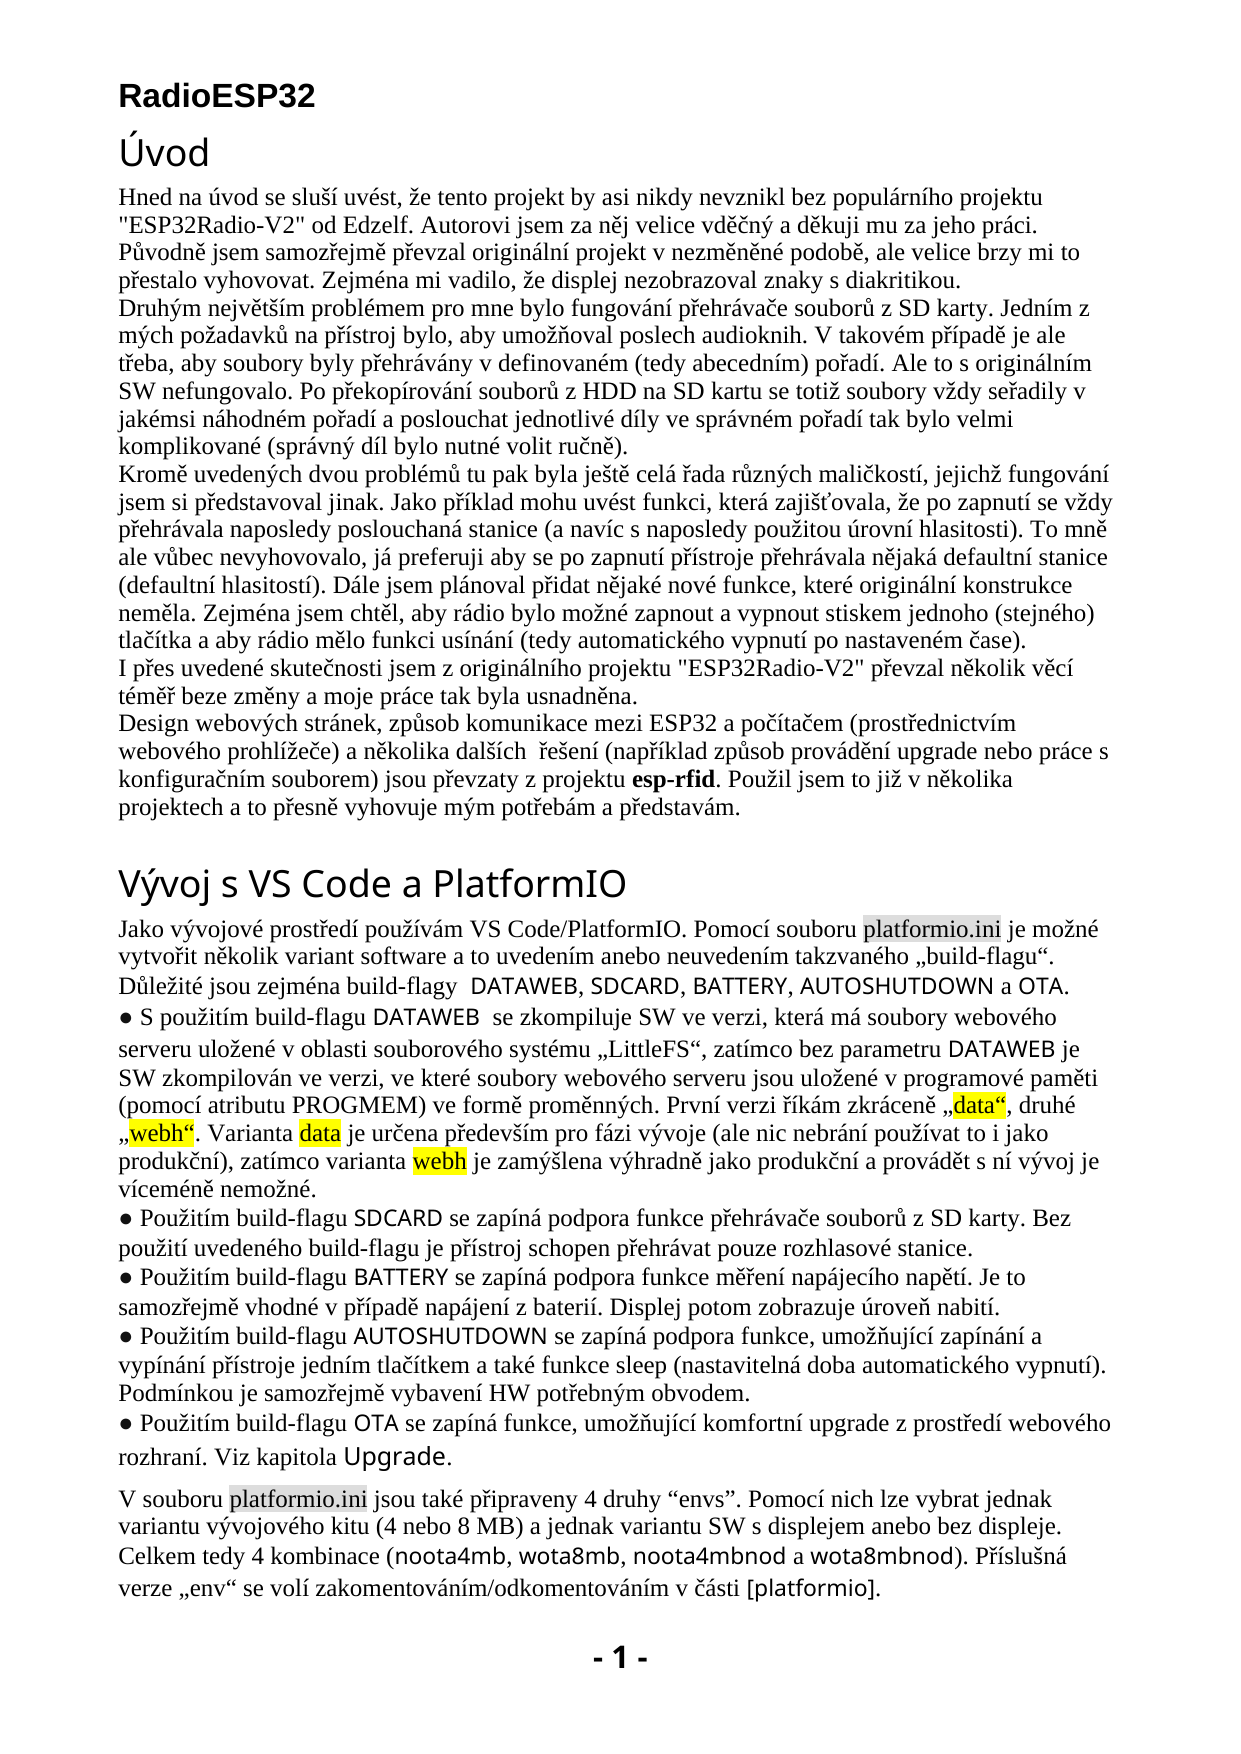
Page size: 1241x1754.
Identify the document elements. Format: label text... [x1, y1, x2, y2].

text Druhým největším problémem pro mne bylo fungování přehrávače souborů z SD karty. Jedním z mých požadavků na přístroj bylo, aby umožňoval poslech audioknih. V takovém případě je ale třeba, aby soubory byly přehrávány v definovaném (tedy abecedním) pořadí. Ale to s originálním SW nefungovalo. Po překopírování souborů z HDD na SD kartu se totiž soubory vždy seřadily v jakémsi náhodném pořadí a poslouchat jednotlivé díly ve správném pořadí tak bylo velmi komplikované (správný díl bylo nutné volit ručně). [118, 294, 1122, 460]
text ● Použitím build-flagu AUTOSHUTDOWN se zapíná podpora funkce, umožňující zapínání a vypínání přístroje jedním tlačítkem a také funkce sleep (nastavitelná doba automatického vypnutí). Podmínkou je samozřejmě vybavení HW potřebným obvodem. [118, 1320, 1122, 1407]
text Hned na úvod se sluší uvést, že tento projekt by asi nikdy nevznikl bez populárního projektu "ESP32Radio-V2" od Edzelf. Autorovi jsem za něj velice vděčný a děkuji mu za jeho práci. Původně jsem samozřejmě převzal originální projekt v nezměněné podobě, ale velice brzy mi to přestalo vyhovovat. Zejména mi vadilo, že displej nezobrazoval znaky s diakritikou. [118, 183, 1122, 294]
text Kromě uvedených dvou problémů tu pak byla ještě celá řada různých maličkostí, jejichž fungování jsem si představoval jinak. Jako příklad mohu uvést funkci, která zajišťovala, že po zapnutí se vždy přehrávala naposledy poslouchaná stanice (a navíc s naposledy použitou úrovní hlasitosti). To mně ale vůbec nevyhovovalo, já preferuji aby se po zapnutí přístroje přehrávala nějaká defaultní stanice (defaultní hlasitostí). Dále jsem plánoval přidat nějaké nové funkce, které originální konstrukce neměla. Zejména jsem chtěl, aby rádio bylo možné zapnout a vypnout stiskem jednoho (stejného) tlačítka a aby rádio mělo funkci usínání (tedy automatického vypnutí po nastaveném čase). [118, 460, 1122, 654]
text V souboru platformio.ini jsou také připraveny 4 druhy “envs”. Pomocí nich lze vybrat jednak variantu vývojového kitu (4 nebo 8 MB) a jednak variantu SW s displejem anebo bez displeje. Celkem tedy 4 kombinace (noota4mb, wota8mb, noota4mbnod a wota8mbnod). Příslušná verze „env“ se volí zakomentováním/odkomentováním v části [platformio]. [118, 1485, 1122, 1603]
text Design webových stránek, způsob komunikace mezi ESP32 a počítačem (prostřednictvím webového prohlížeče) a několika dalších řešení (například způsob provádění upgrade nebo práce s konfiguračním souborem) jsou převzaty z projektu esp-rfid. Použil jsem to již v několika projektech a to přesně vyhovuje mým potřebám a představám. [118, 709, 1122, 820]
text ● S použitím build-flagu DATAWEB se zkompiluje SW ve verzi, která má soubory webového serveru uložené v oblasti souborového systému „LittleFS“, zatímco bez parametru DATAWEB je SW zkompilován ve verzi, ve které soubory webového serveru jsou uložené v programové paměti (pomocí atributu PROGMEM) ve formě proměnných. První verzi říkám zkráceně „data“, druhé „webh“. Varianta data je určena především pro fázi vývoje (ale nic nebrání používat to i jako produkční), zatímco varianta webh je zamýšlena výhradně jako produkční a provádět s ní vývoj je víceméně nemožné. [118, 1001, 1122, 1202]
subtitle Vývoj s VS Code a PlatformIO [118, 858, 1122, 909]
text Jako vývojové prostředí používám VS Code/PlatformIO. Pomocí souboru platformio.ini je možné vytvořit několik variant software a to uvedením anebo neuvedením takzvaného „build-flagu“. Důležité jsou zejména build-flagy DATAWEB, SDCARD, BATTERY, AUTOSHUTDOWN a OTA. [118, 915, 1122, 1001]
text I přes uvedené skutečnosti jsem z originálního projektu "ESP32Radio-V2" převzal několik věcí téměř beze změny a moje práce tak byla usnadněna. [118, 654, 1122, 709]
subtitle Úvod [118, 126, 1122, 177]
text ● Použitím build-flagu SDCARD se zapíná podpora funkce přehrávače souborů z SD karty. Bez použití uvedeného build-flagu je přístroj schopen přehrávat pouze rozhlasové stanice. [118, 1202, 1122, 1261]
text ● Použitím build-flagu OTA se zapíná funkce, umožňující komfortní upgrade z prostředí webového rozhraní. Viz kapitola Upgrade. [118, 1407, 1122, 1472]
text ● Použitím build-flagu BATTERY se zapíná podpora funkce měření napájecího napětí. Je to samozřejmě vhodné v případě napájení z baterií. Displej potom zobrazuje úroveň nabití. [118, 1261, 1122, 1320]
subtitle RadioESP32 [118, 77, 1122, 114]
